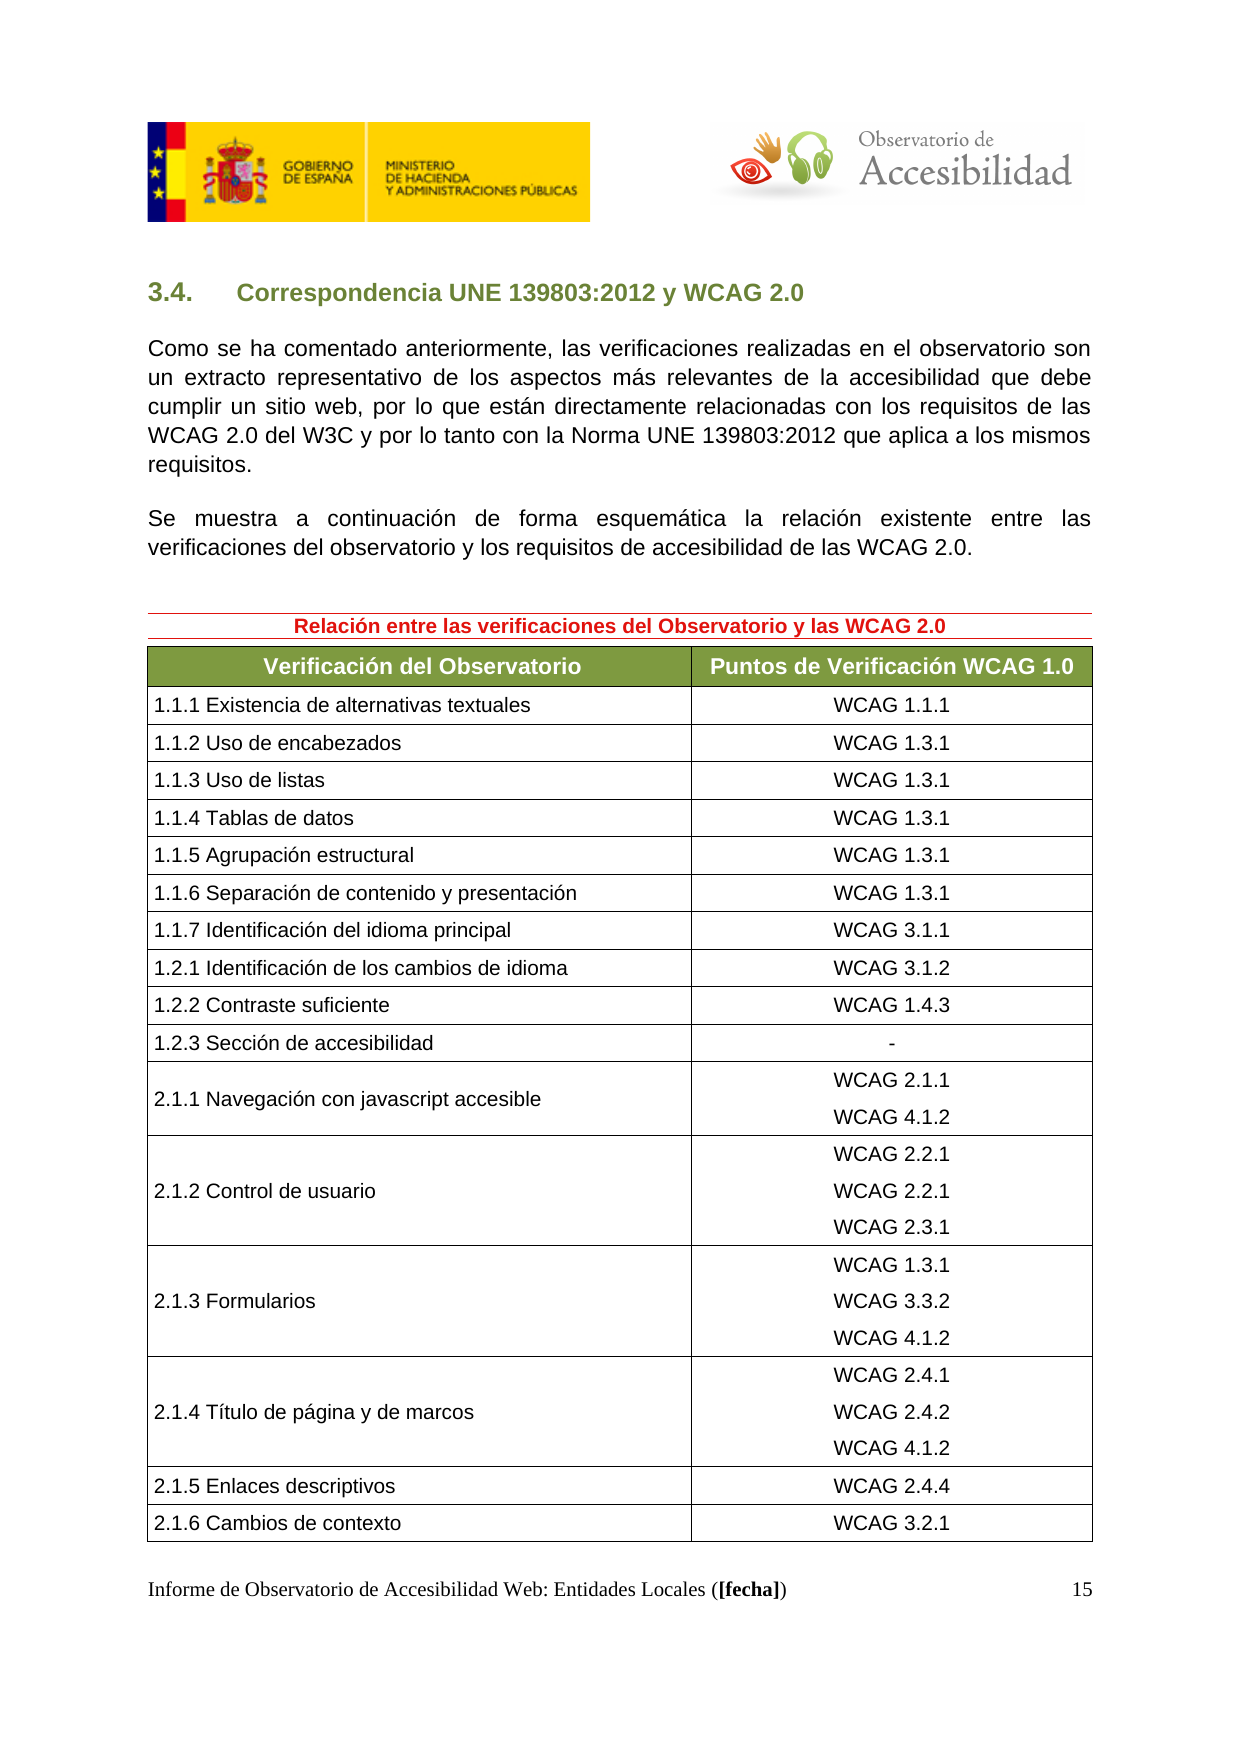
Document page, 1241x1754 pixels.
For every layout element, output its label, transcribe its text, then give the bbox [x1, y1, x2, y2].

text Se muestra a continuación de forma esquemática la relación existente entre las verificaciones del observatorio y los requisitos de accesibilidad de las WCAG 2.0. [148, 505, 1092, 560]
table_cell 1.1.7 Identificación del idioma principal [148, 912, 691, 948]
table_cell 1.1.6 Separación de contenido y presentación [148, 875, 691, 911]
table_cell 2.1.3 Formularios [148, 1246, 691, 1356]
table_header Verificación del Observatorio [148, 647, 691, 686]
table_cell WCAG 1.3.1 [692, 837, 1092, 873]
table_cell 2.1.4 Título de página y de marcos [148, 1357, 691, 1466]
subtitle Correspondencia UNE 139803:2012 y WCAG 2.0 [148, 276, 1092, 307]
table_cell WCAG 3.2.1 [692, 1505, 1092, 1541]
table_cell - [692, 1025, 1092, 1061]
table_cell WCAG 1.3.1 [692, 725, 1092, 761]
table_cell WCAG 2.4.4 [692, 1467, 1092, 1504]
table_cell WCAG 1.3.1 WCAG 3.3.2 WCAG 4.1.2 [692, 1246, 1092, 1356]
table_cell WCAG 1.3.1 [692, 875, 1092, 911]
text Relación entre las verificaciones del Observatorio y las WCAG 2.0 [148, 614, 1092, 638]
table_cell 1.2.2 Contraste suficiente [148, 987, 691, 1023]
table_cell WCAG 1.4.3 [692, 987, 1092, 1023]
text Como se ha comentado anteriormente, las verificaciones realizadas en el observatorio son un extracto representativo de los aspectos más relevantes de la accesibilidad que debe cumplir un sitio web, por lo que están directamente relacionadas con los requisitos de las WCAG 2.0 del W3C y por lo tanto con la Norma UNE 139803:2012 que aplica a los mismos requisitos. [148, 335, 1092, 477]
picture [710, 122, 1086, 205]
table_cell 1.2.1 Identificación de los cambios de idioma [148, 950, 691, 986]
table_cell 1.1.1 Existencia de alternativas textuales [148, 687, 691, 723]
table_cell WCAG 1.3.1 [692, 762, 1092, 798]
picture [147, 122, 591, 222]
table_cell 2.1.1 Navegación con javascript accesible [148, 1062, 691, 1135]
table_cell WCAG 3.1.2 [692, 950, 1092, 986]
table_cell 2.1.2 Control de usuario [148, 1136, 691, 1245]
table_cell WCAG 3.1.1 [692, 912, 1092, 948]
table_cell 1.1.3 Uso de listas [148, 762, 691, 798]
table_cell 2.1.6 Cambios de contexto [148, 1505, 691, 1541]
table_cell WCAG 1.3.1 [692, 800, 1092, 836]
table_header Puntos de Verificación WCAG 1.0 [692, 647, 1092, 686]
table_cell 1.1.4 Tablas de datos [148, 800, 691, 836]
table_cell 1.1.2 Uso de encabezados [148, 725, 691, 761]
table_cell 2.1.5 Enlaces descriptivos [148, 1467, 691, 1504]
table_cell WCAG 2.1.1 WCAG 4.1.2 [692, 1062, 1092, 1135]
table_cell WCAG 2.4.1 WCAG 2.4.2 WCAG 4.1.2 [692, 1357, 1092, 1466]
table_cell 1.2.3 Sección de accesibilidad [148, 1025, 691, 1061]
table_cell WCAG 1.1.1 [692, 687, 1092, 723]
table_cell WCAG 2.2.1 WCAG 2.2.1 WCAG 2.3.1 [692, 1136, 1092, 1245]
table_cell 1.1.5 Agrupación estructural [148, 837, 691, 873]
